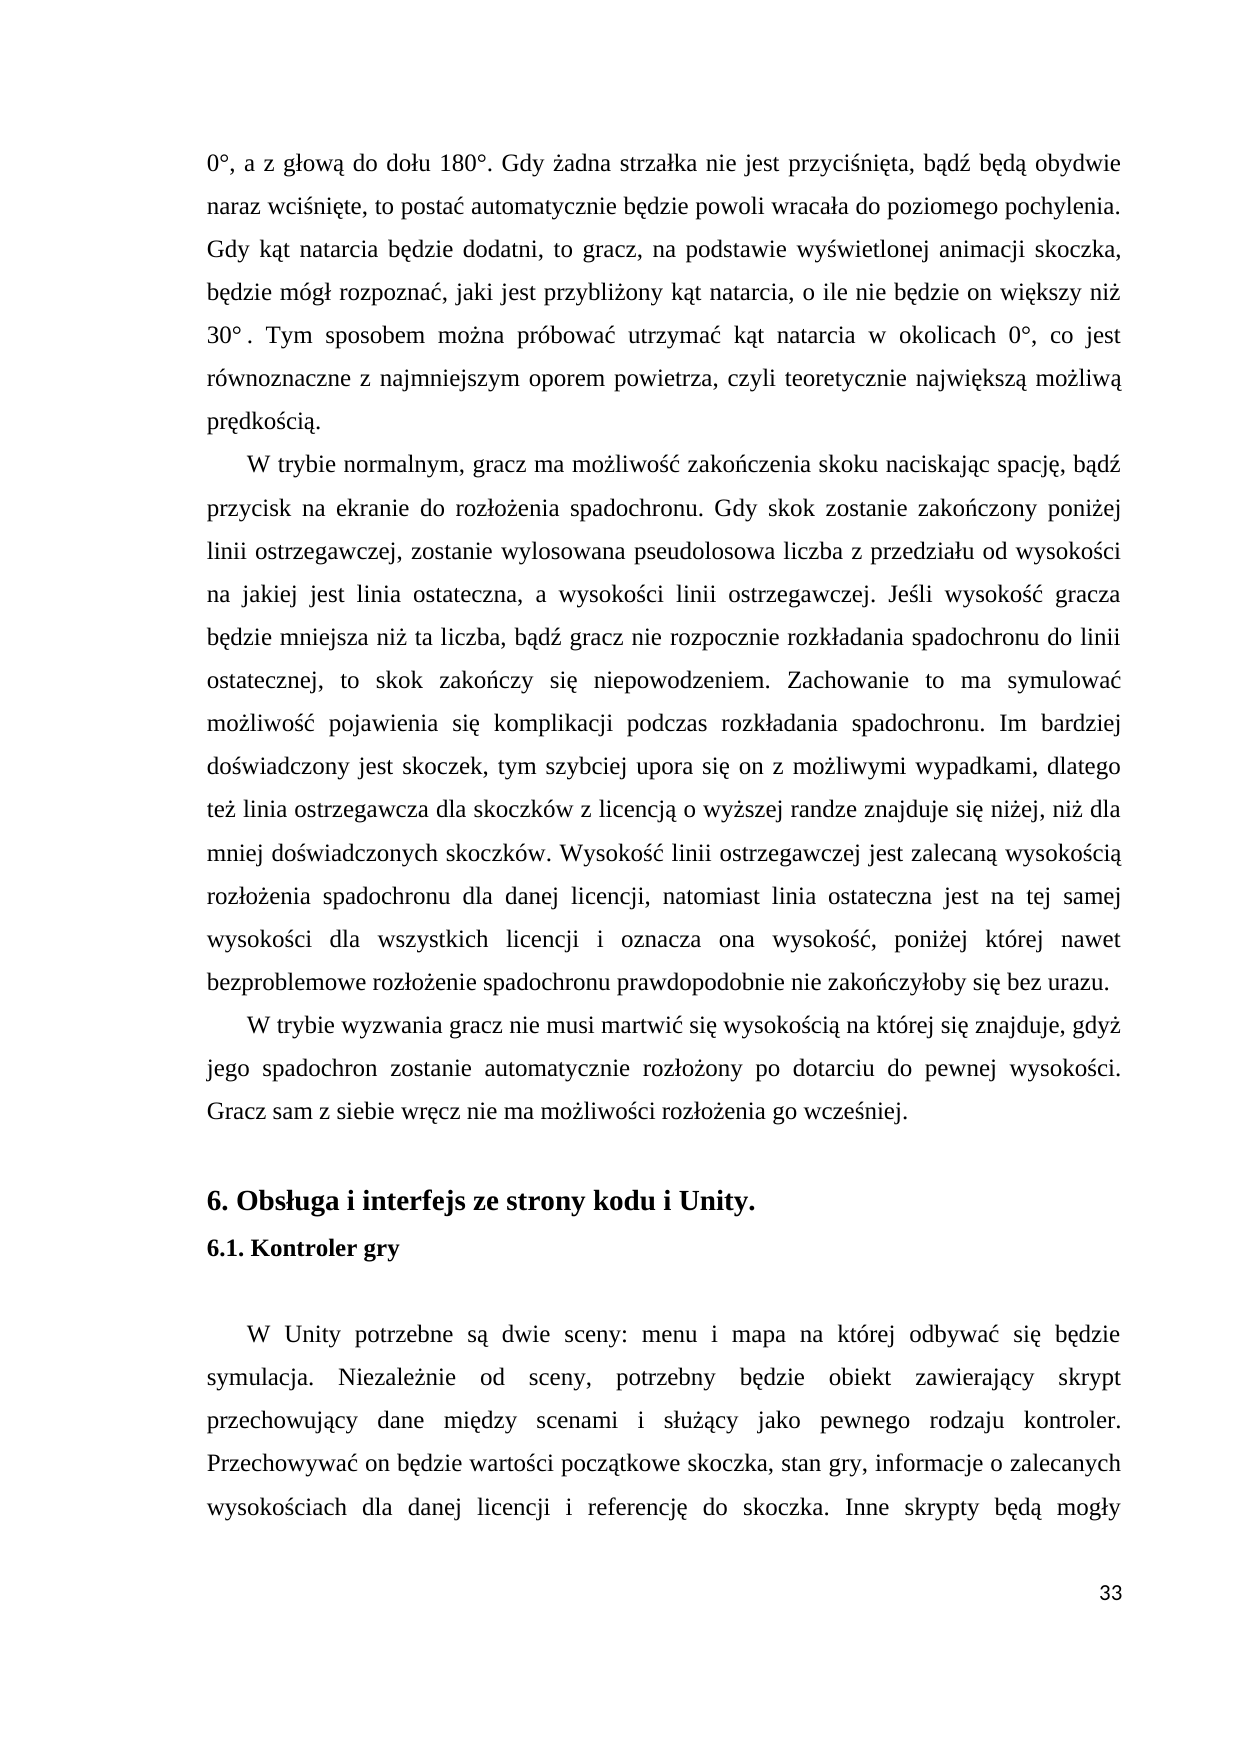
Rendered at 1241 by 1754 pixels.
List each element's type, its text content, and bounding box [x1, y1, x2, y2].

text 6.1. Kontroler gry [207, 1233, 1122, 1262]
text 0°, a z głową do dołu 180°. Gdy żadna strzałka nie jest przyciśnięta, bądź będą obydwie naraz wciśnięte, to postać automatycznie będzie powoli wracała do poziomego pochylenia. Gdy kąt natarcia będzie dodatni, to gracz, na podstawie wyświetlonej animacji skoczka, będzie mógł rozpoznać, jaki jest przybliżony kąt natarcia, o ile nie będzie on większy niż 30° . Tym sposobem można próbować utrzymać kąt natarcia w okolicach 0°, co jest równoznaczne z najmniejszym oporem powietrza, czyli teoretycznie największą możliwą prędkością. [207, 148, 1122, 435]
text W trybie wyzwania gracz nie musi martwić się wysokością na której się znajduje, gdyż jego spadochron zostanie automatycznie rozłożony po dotarciu do pewnej wysokości. Gracz sam z siebie wręcz nie ma możliwości rozłożenia go wcześniej. [207, 1010, 1122, 1125]
text W Unity potrzebne są dwie sceny: menu i mapa na której odbywać się będzie symulacja. Niezależnie od sceny, potrzebny będzie obiekt zawierający skrypt przechowujący dane między scenami i służący jako pewnego rodzaju kontroler. Przechowywać on będzie wartości początkowe skoczka, stan gry, informacje o zalecanych wysokościach dla danej licencji i referencję do skoczka. Inne skrypty będą mogły [207, 1319, 1122, 1520]
text W trybie normalnym, gracz ma możliwość zakończenia skoku naciskając spację, bądź przycisk na ekranie do rozłożenia spadochronu. Gdy skok zostanie zakończony poniżej linii ostrzegawczej, zostanie wylosowana pseudolosowa liczba z przedziału od wysokości na jakiej jest linia ostateczna, a wysokości linii ostrzegawczej. Jeśli wysokość gracza będzie mniejsza niż ta liczba, bądź gracz nie rozpocznie rozkładania spadochronu do linii ostatecznej, to skok zakończy się niepowodzeniem. Zachowanie to ma symulować możliwość pojawienia się komplikacji podczas rozkładania spadochronu. Im bardziej doświadczony jest skoczek, tym szybciej upora się on z możliwymi wypadkami, dlatego też linia ostrzegawcza dla skoczków z licencją o wyższej randze znajduje się niżej, niż dla mniej doświadczonych skoczków. Wysokość linii ostrzegawczej jest zalecaną wysokością rozłożenia spadochronu dla danej licencji, natomiast linia ostateczna jest na tej samej wysokości dla wszystkich licencji i oznacza ona wysokość, poniżej której nawet bezproblemowe rozłożenie spadochronu prawdopodobnie nie zakończyłoby się bez urazu. [207, 449, 1122, 996]
text 6. Obsługa i interfejs ze strony kodu i Unity. [207, 1183, 1122, 1216]
